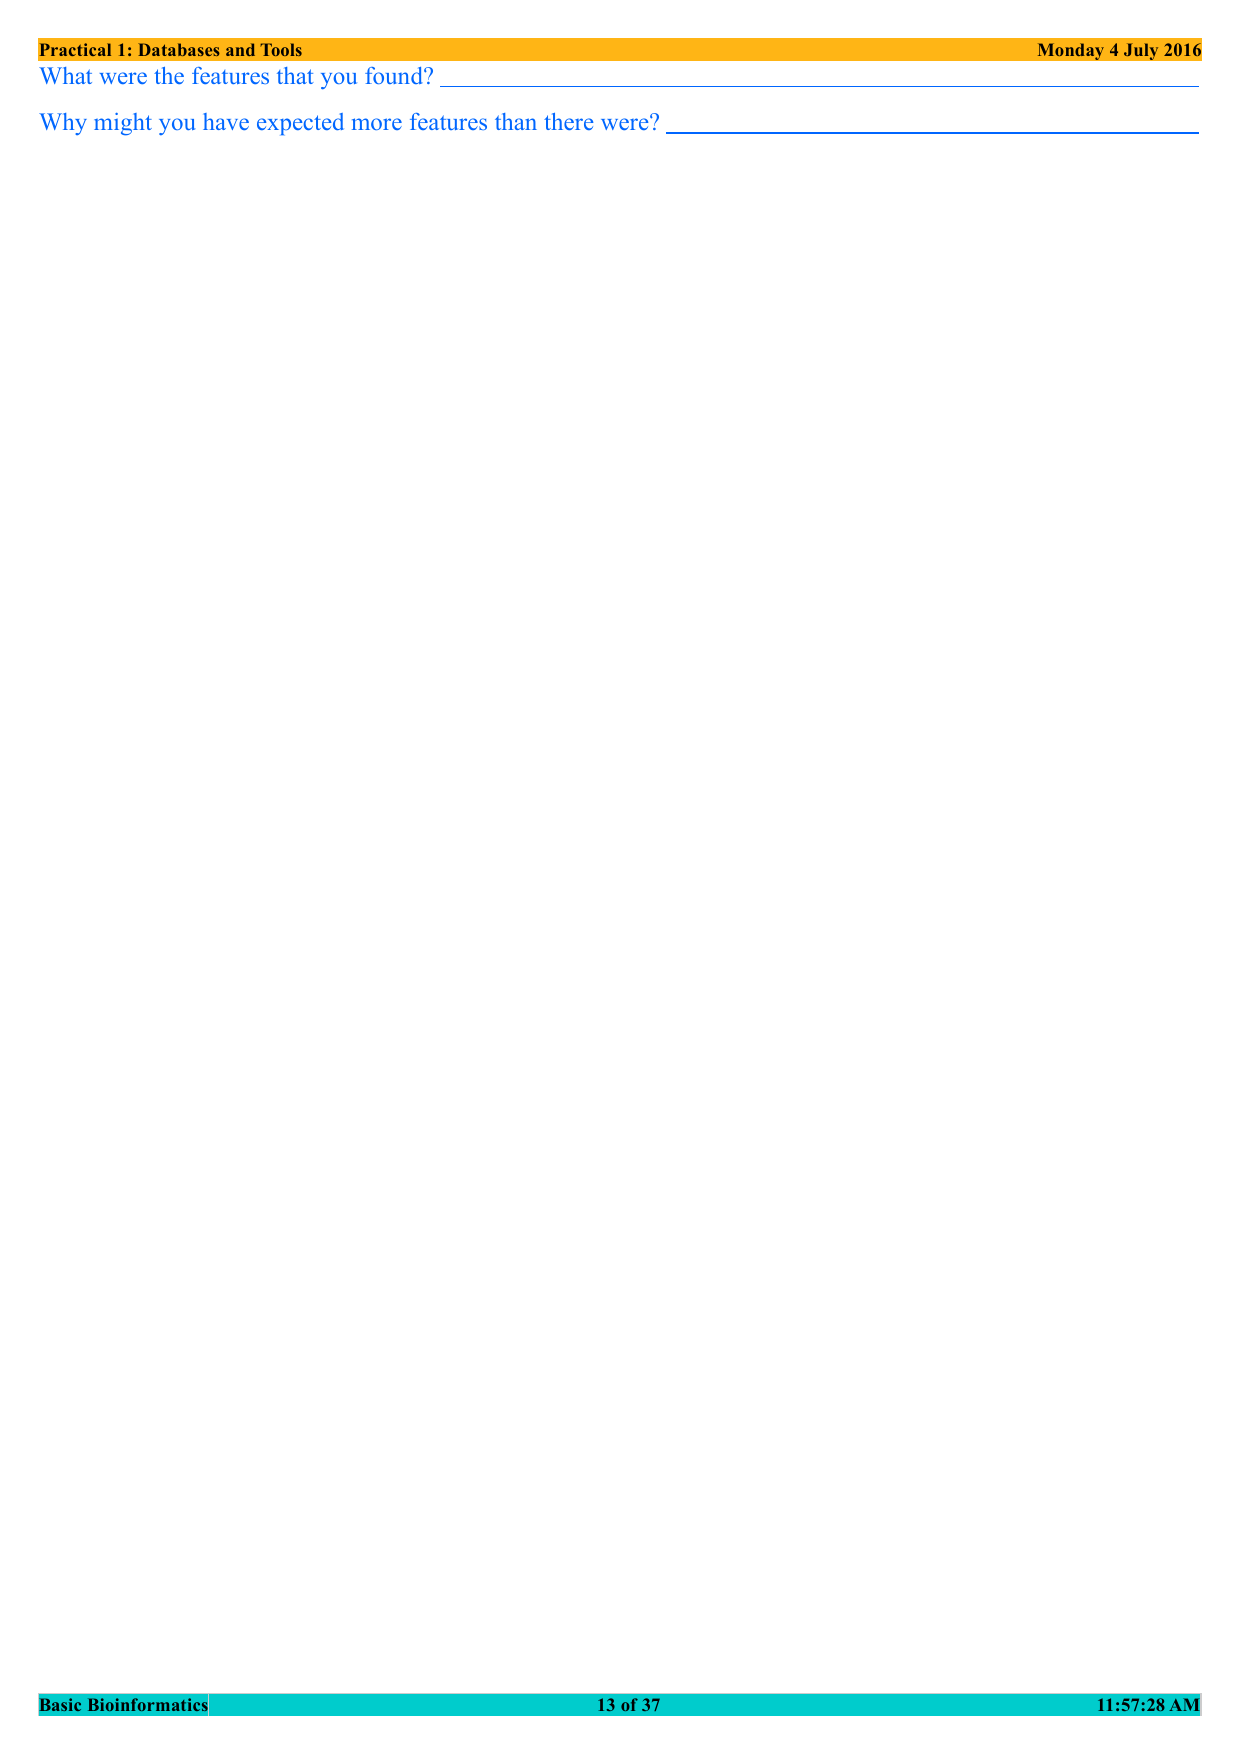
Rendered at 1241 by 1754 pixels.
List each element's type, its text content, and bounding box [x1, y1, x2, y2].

text Why might you have expected more features than there were? [38, 107, 1202, 136]
text What were the features that you found? [38, 61, 1202, 89]
